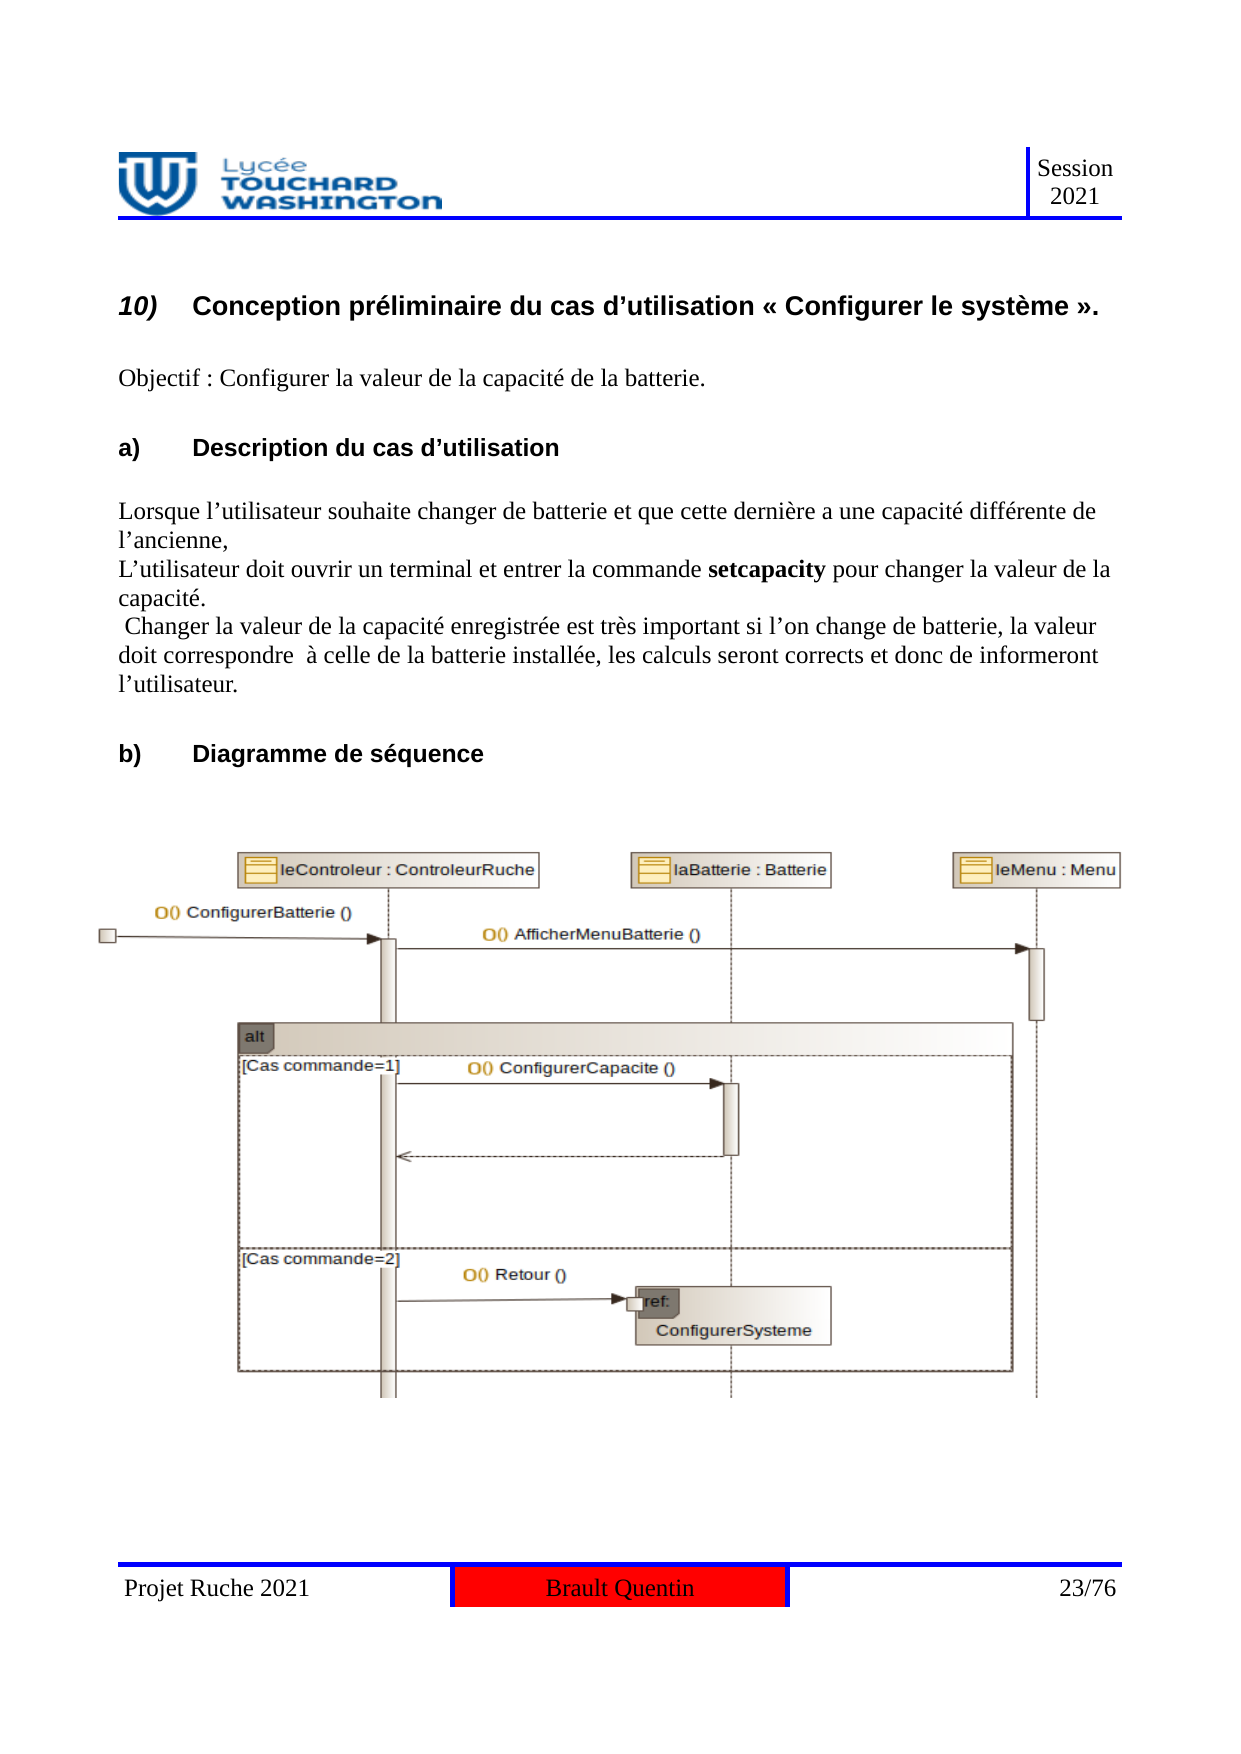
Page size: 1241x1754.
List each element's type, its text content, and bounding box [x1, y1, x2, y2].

picture [84, 840, 1136, 1398]
subtitle Diagramme de séquence [118, 739, 1122, 767]
subtitle Description du cas d’utilisation [118, 433, 1122, 461]
picture [118, 152, 442, 216]
text Changer la valeur de la capacité enregistrée est très important si l’on change de batterie, la valeur doit correspondre à celle de la batterie installée, les calculs seront corrects et donc de informeront l’utilisateur. [118, 611, 1122, 698]
text Lorsque l’utilisateur souhaite changer de batterie et que cette dernière a une capacité différente de l’ancienne, L’utilisateur doit ouvrir un terminal et entrer la commande setcapacity pour changer la valeur de la capacité. [118, 496, 1122, 611]
text Objectif : Configurer la valeur de la capacité de la batterie. [118, 363, 1122, 392]
subtitle Conception préliminaire du cas d’utilisation « Configurer le système ». [118, 290, 1122, 322]
